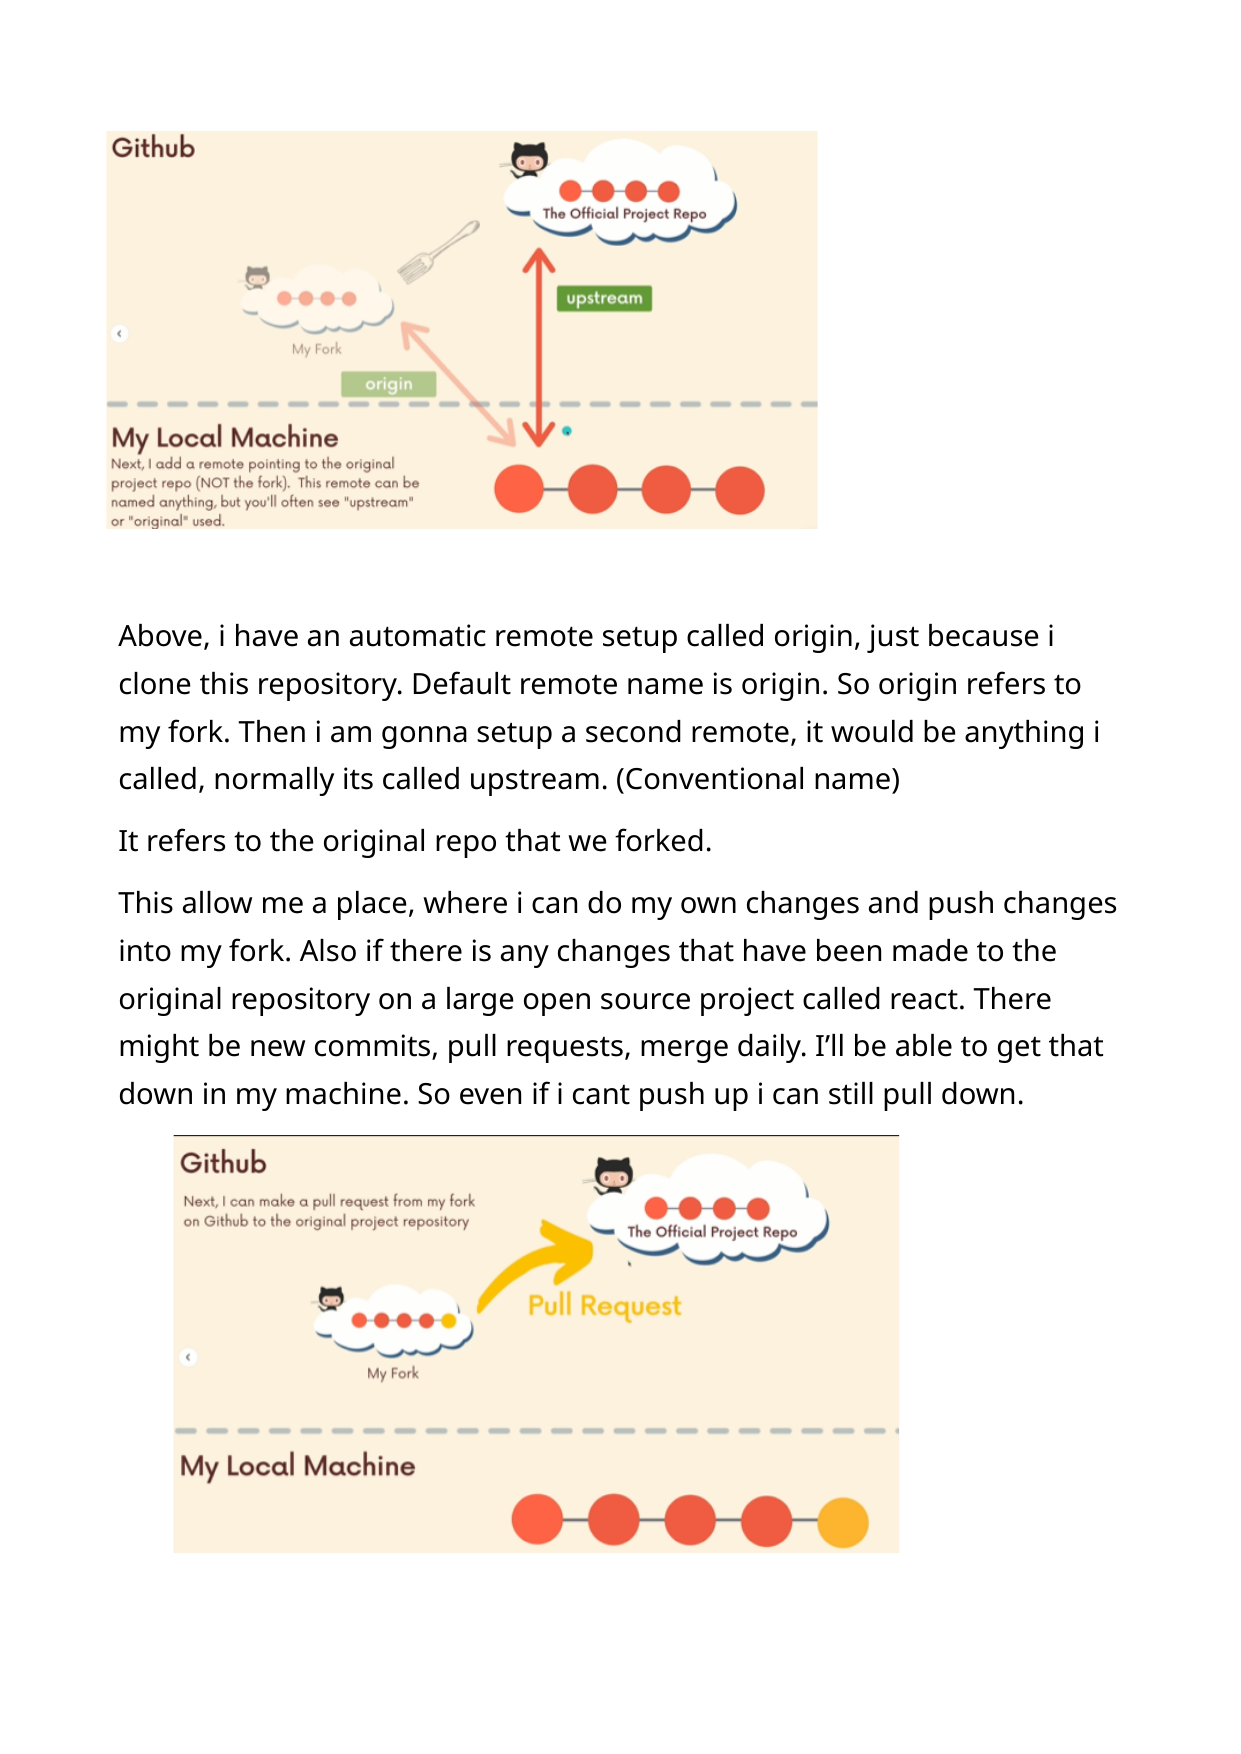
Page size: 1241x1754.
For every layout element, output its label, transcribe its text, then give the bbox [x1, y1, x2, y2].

text This allow me a place, where i can do my own changes and push changes into my fork. Also if there is any changes that have been made to the original repository on a large open source project called react. There might be new commits, pull requests, merge daily. I’ll be able to get that down in my machine. So even if i cant push up i can still pull down. [118, 883, 1122, 1113]
picture [173, 1135, 900, 1553]
picture [106, 131, 818, 529]
text It refers to the original repo that we forked. [118, 821, 1122, 860]
text Above, i have an automatic remote setup called origin, just because i clone this repository. Default remote name is origin. So origin refers to my fork. Then i am gonna setup a second remote, it would be anything i called, normally its called upstream. (Conventional name) [118, 616, 1122, 798]
